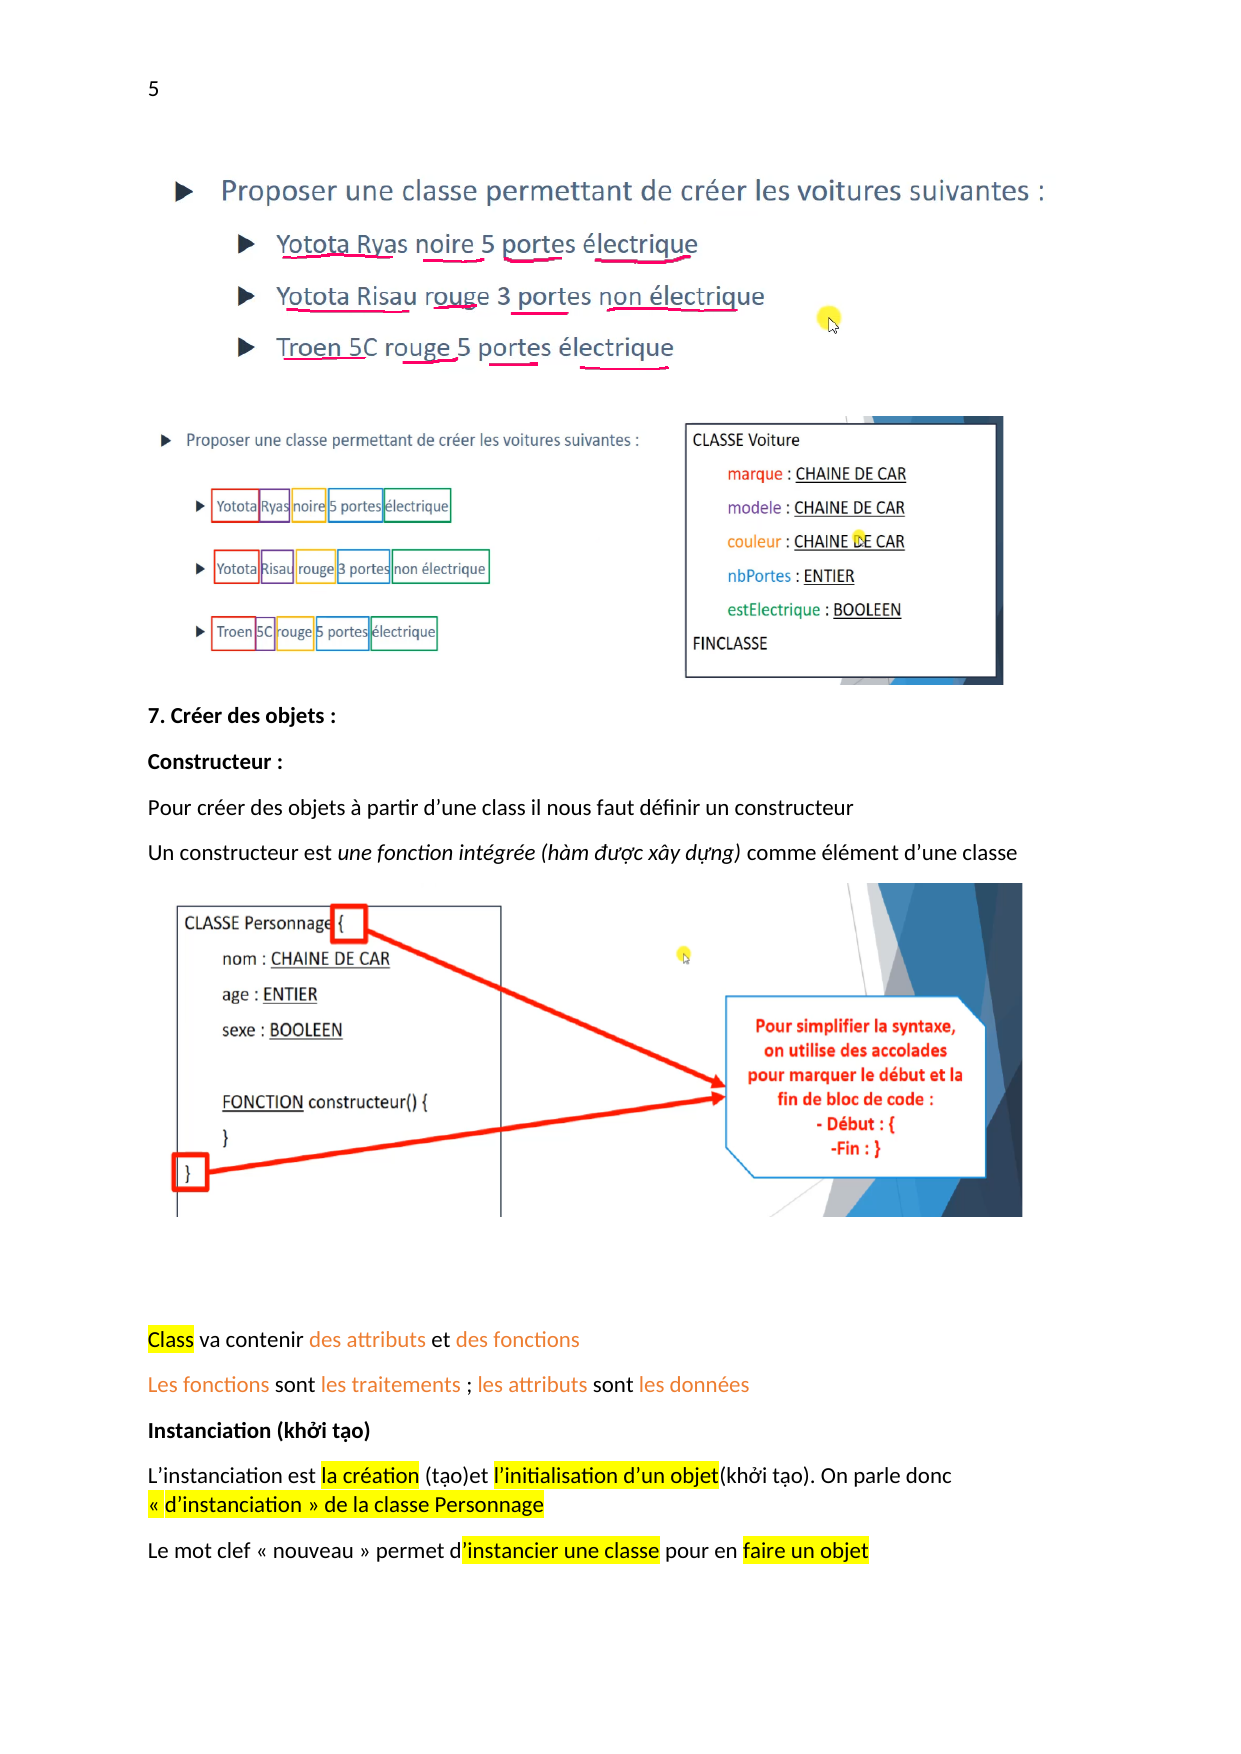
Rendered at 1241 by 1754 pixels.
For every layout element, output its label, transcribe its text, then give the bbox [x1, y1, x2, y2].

list L’instanciation est la création (tạo)et l’initialisation d’un objet(khởi tạo). On parle donc « d’instanciation » de la classe Personnage [148, 1461, 1093, 1518]
list Le mot clef « nouveau » permet d’instancier une classe pour en faire un objet [148, 1536, 1093, 1564]
list Class va contenir des attributs et des fonctions [148, 1325, 1093, 1353]
list 7. Créer des objets : [148, 702, 1093, 730]
list Pour créer des objets à partir d’une class il nous faut définir un constructeur [148, 793, 1093, 821]
list Un constructeur est une fonction intégrée (hàm được xây dựng) comme élément d’une classe [148, 838, 1093, 866]
list Instanciation (khởi tạo) [148, 1416, 1093, 1444]
list Les fonctions sont les traitements ; les attributs sont les données [148, 1370, 1093, 1398]
list Constructeur : [148, 747, 1093, 775]
